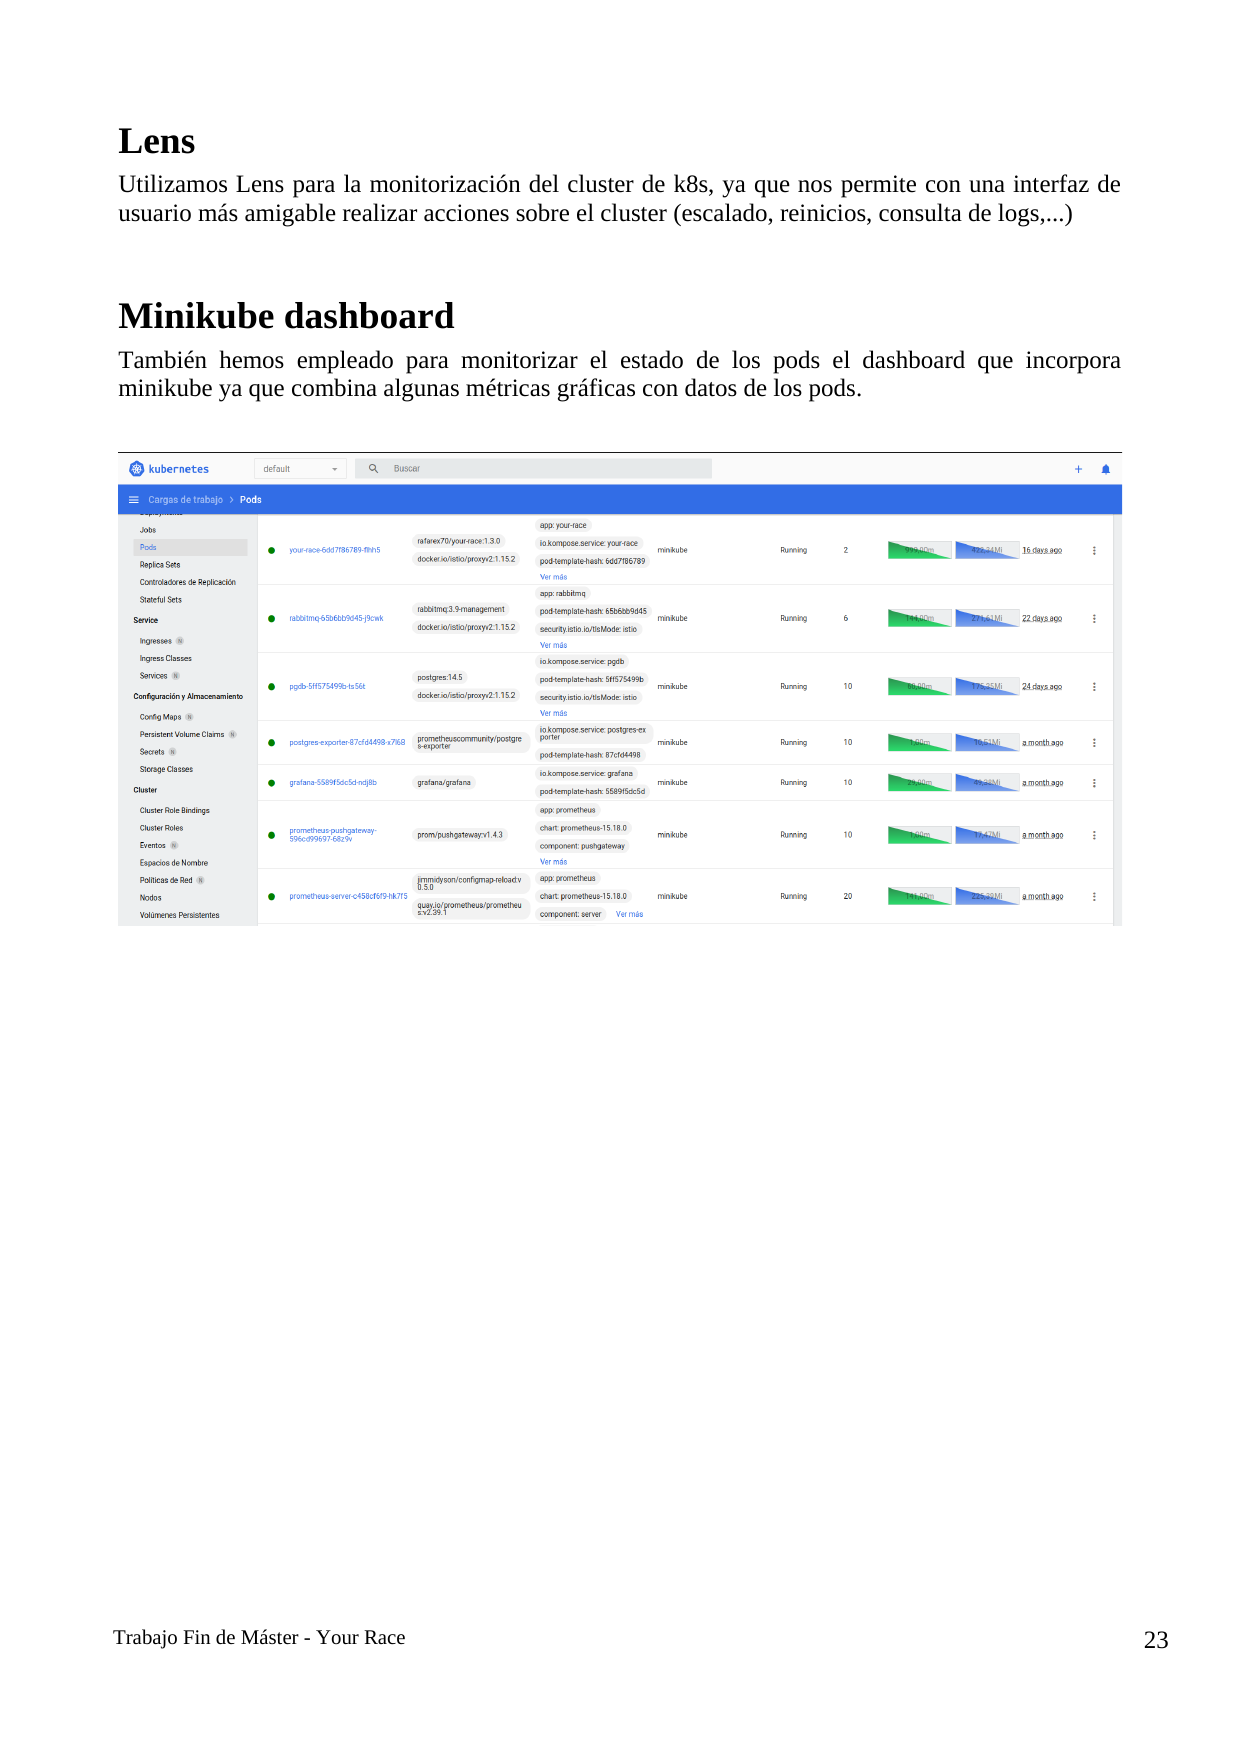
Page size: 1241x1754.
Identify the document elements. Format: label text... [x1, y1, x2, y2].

subtitle Lens [118, 118, 1122, 161]
text También hemos empleado para monitorizar el estado de los pods el dashboard que incorpora minikube ya que combina algunas métricas gráficas con datos de los pods. [118, 345, 1122, 402]
picture [118, 452, 1123, 926]
text Utilizamos Lens para la monitorización del cluster de k8s, ya que nos permite con una interfaz de usuario más amigable realizar acciones sobre el cluster (escalado, reinicios, consulta de logs,...) [118, 169, 1122, 227]
subtitle Minikube dashboard [118, 293, 1122, 336]
